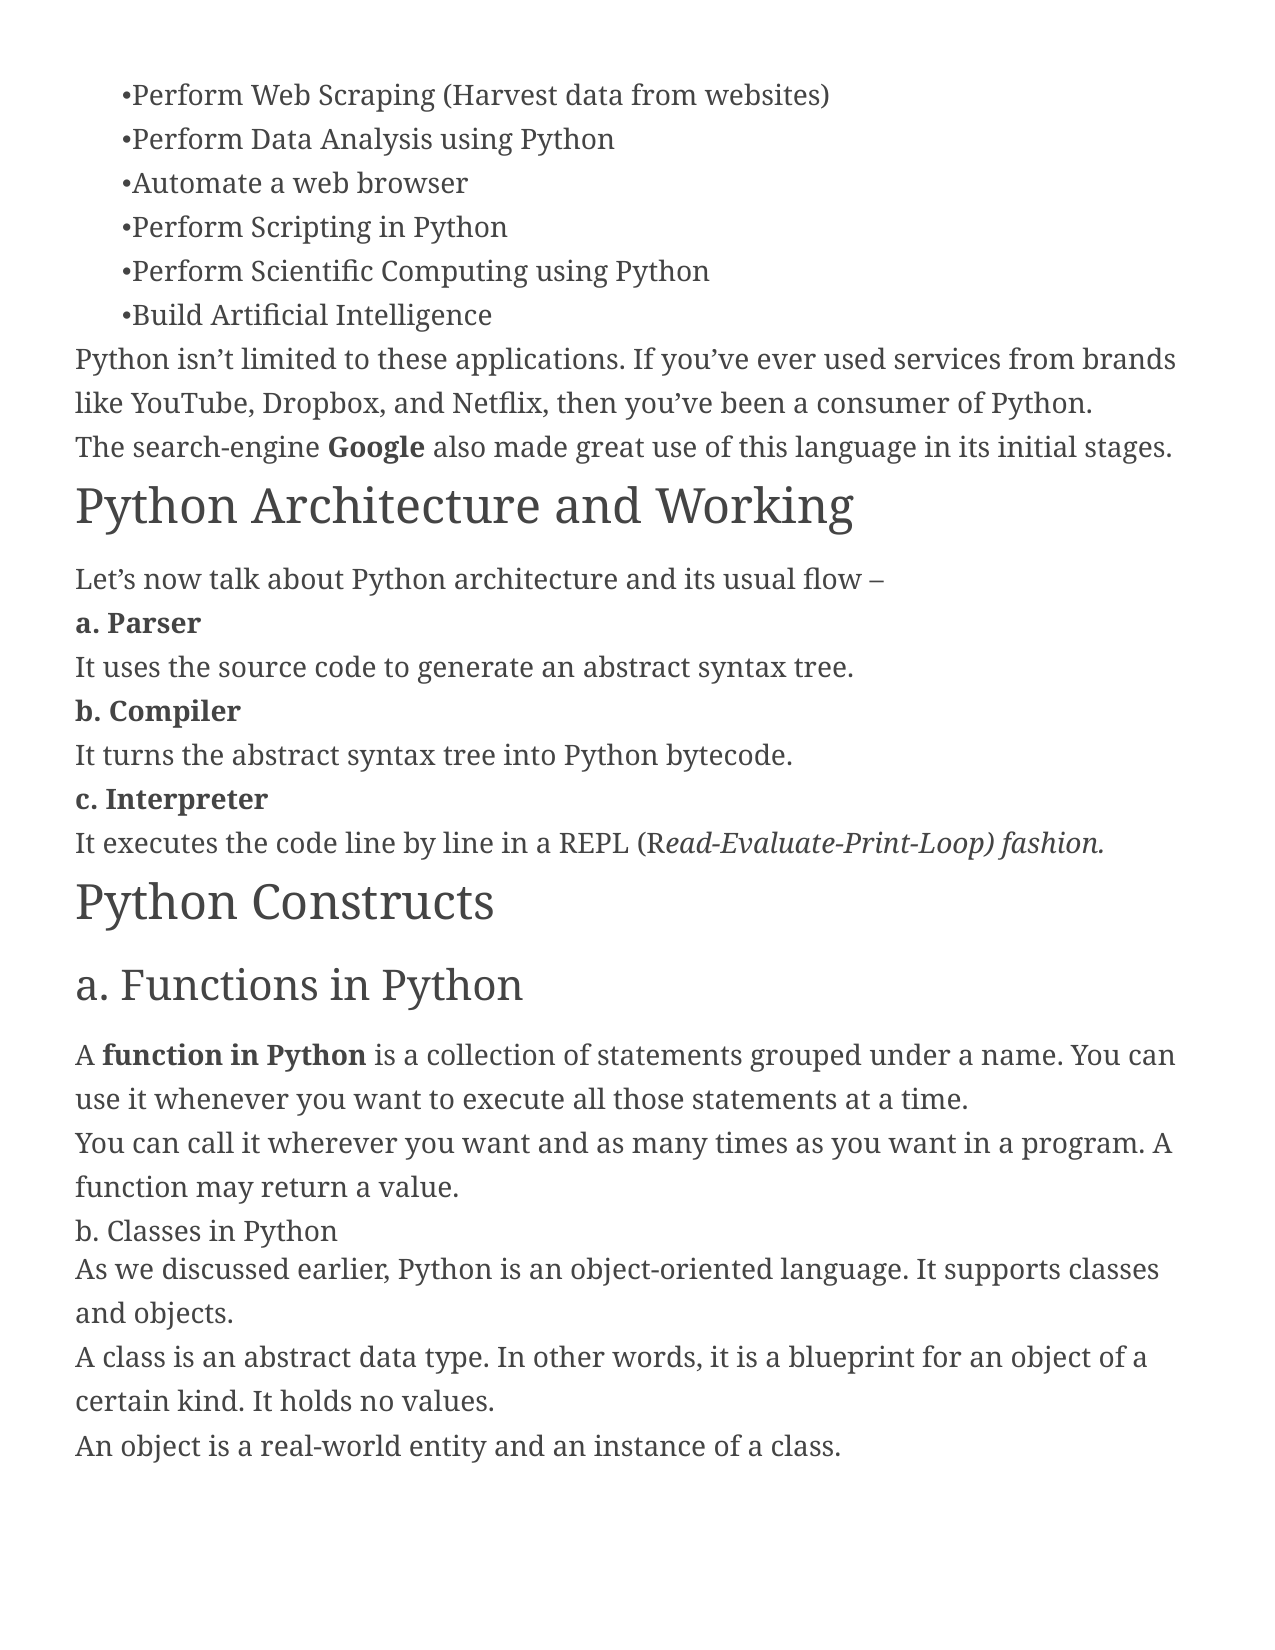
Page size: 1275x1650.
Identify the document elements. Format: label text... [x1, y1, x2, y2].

text It uses the source code to generate an abstract syntax tree. [75, 647, 1200, 686]
text The search-engine Google also made great use of this language in its initial stages. [75, 427, 1200, 466]
list Automate a web browser [75, 163, 1200, 201]
text An object is a real-world entity and an instance of a class. [75, 1426, 1200, 1464]
subtitle Python Constructs [75, 868, 1200, 934]
list Perform Data Analysis using Python [75, 119, 1200, 157]
text You can call it wherever you want and as many times as you want in a program. A function may return a value. [75, 1123, 1200, 1206]
list Perform Scientific Computing using Python [75, 251, 1200, 289]
text b. Compiler [75, 692, 1200, 730]
text Let’s now talk about Python architecture and its usual flow – [75, 559, 1200, 598]
subtitle b. Classes in Python [75, 1211, 1200, 1249]
text a. Parser [75, 603, 1200, 642]
text A class is an abstract data type. In other words, it is a blueprint for an object of a certain kind. It holds no values. [75, 1338, 1200, 1420]
text As we discussed earlier, Python is an object-oriented language. It supports classes and objects. [75, 1249, 1200, 1332]
list Perform Scripting in Python [75, 207, 1200, 246]
text c. Interpreter [75, 780, 1200, 818]
text It executes the code line by line in a REPL (Read-Evaluate-Print-Loop) fashion. [75, 824, 1200, 862]
text A function in Python is a collection of statements grouped under a name. You can use it whenever you want to execute all those statements at a time. [75, 1035, 1200, 1117]
subtitle Python Architecture and Working [75, 472, 1200, 537]
list Build Artificial Intelligence [75, 295, 1200, 334]
text Python isn’t limited to these applications. If you’ve ever used services from brands like YouTube, Dropbox, and Netflix, then you’ve been a consumer of Python. [75, 339, 1200, 422]
text It turns the abstract syntax tree into Python bytecode. [75, 736, 1200, 774]
list Perform Web Scraping (Harvest data from websites) [75, 75, 1200, 113]
subtitle a. Functions in Python [75, 956, 1200, 1013]
